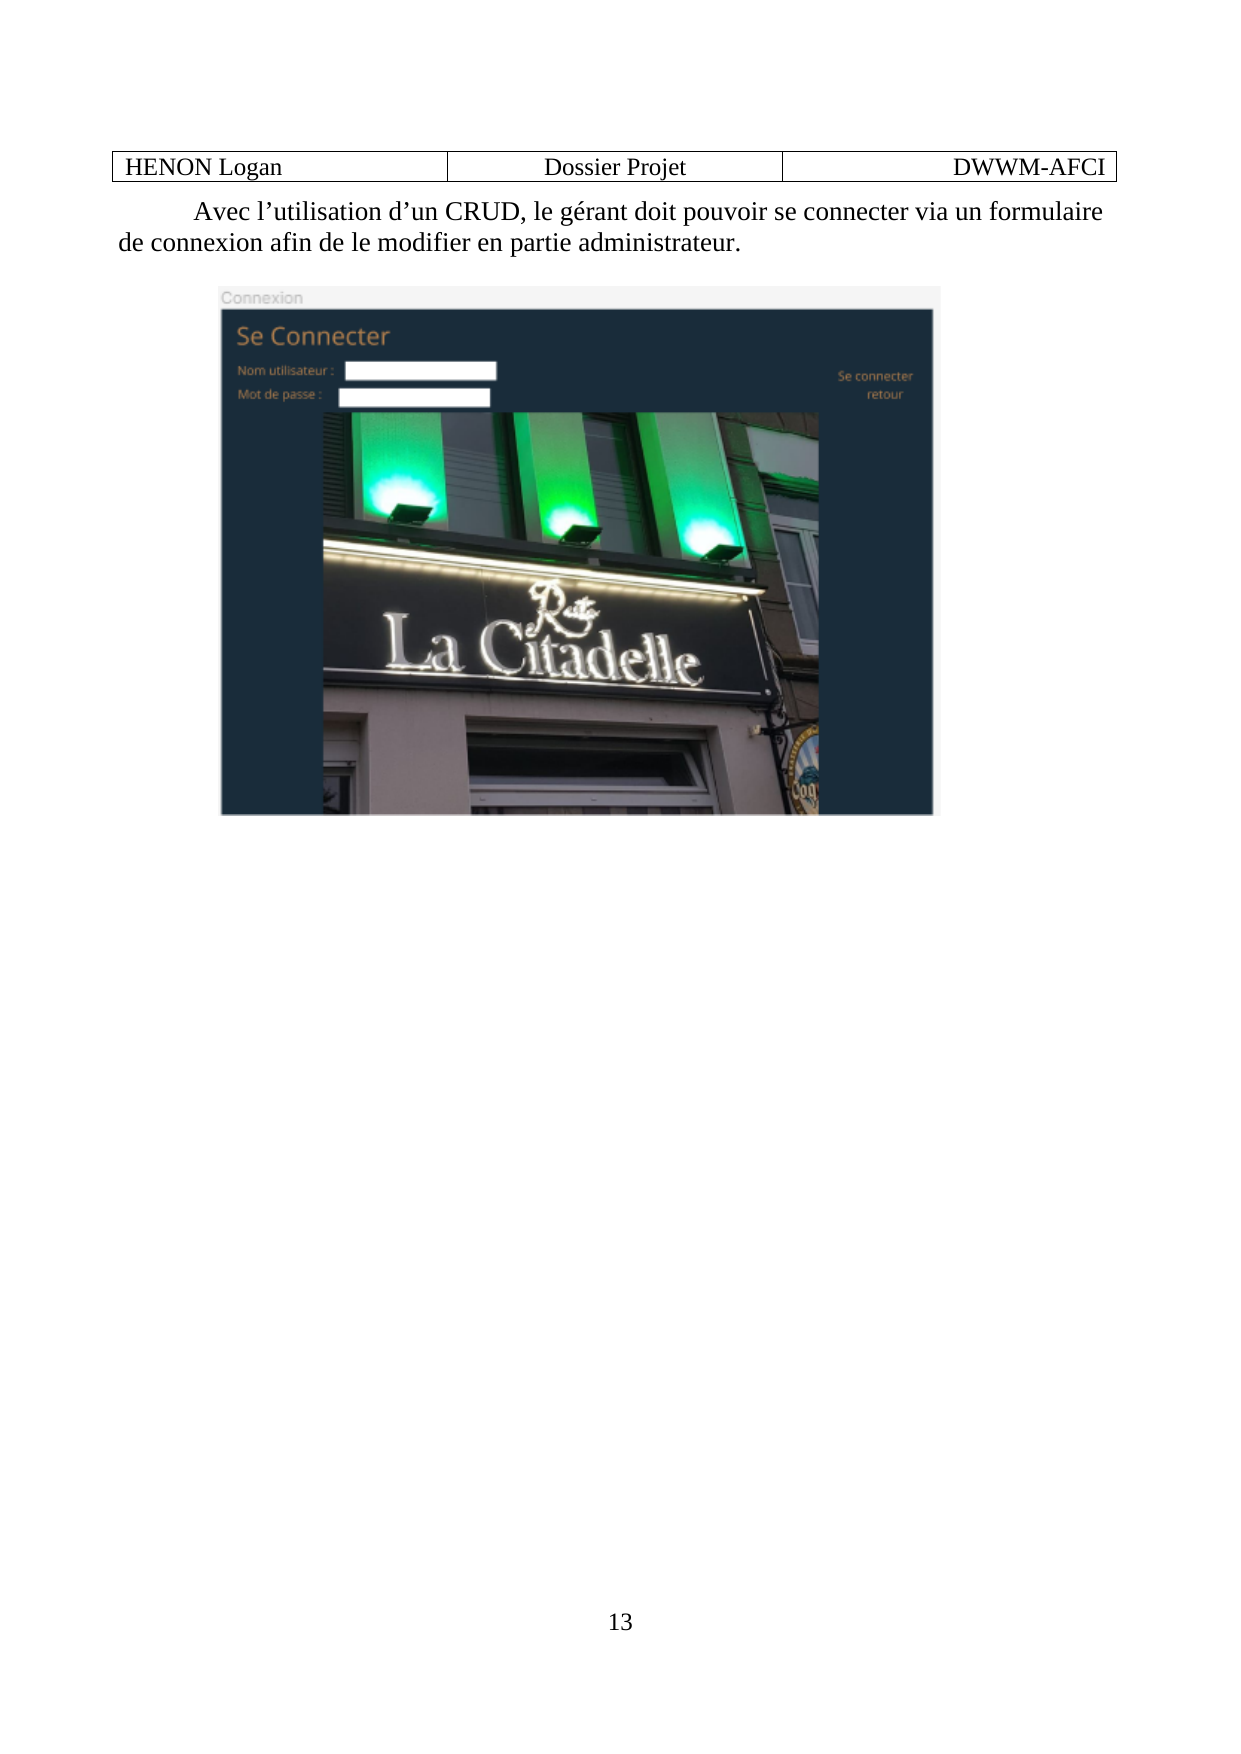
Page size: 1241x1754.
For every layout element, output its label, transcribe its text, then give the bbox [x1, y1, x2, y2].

picture [218, 286, 941, 816]
text Avec l’utilisation d’un CRUD, le gérant doit pouvoir se connecter via un formulaire de connexion afin de le modifier en partie administrateur. [118, 195, 1122, 257]
